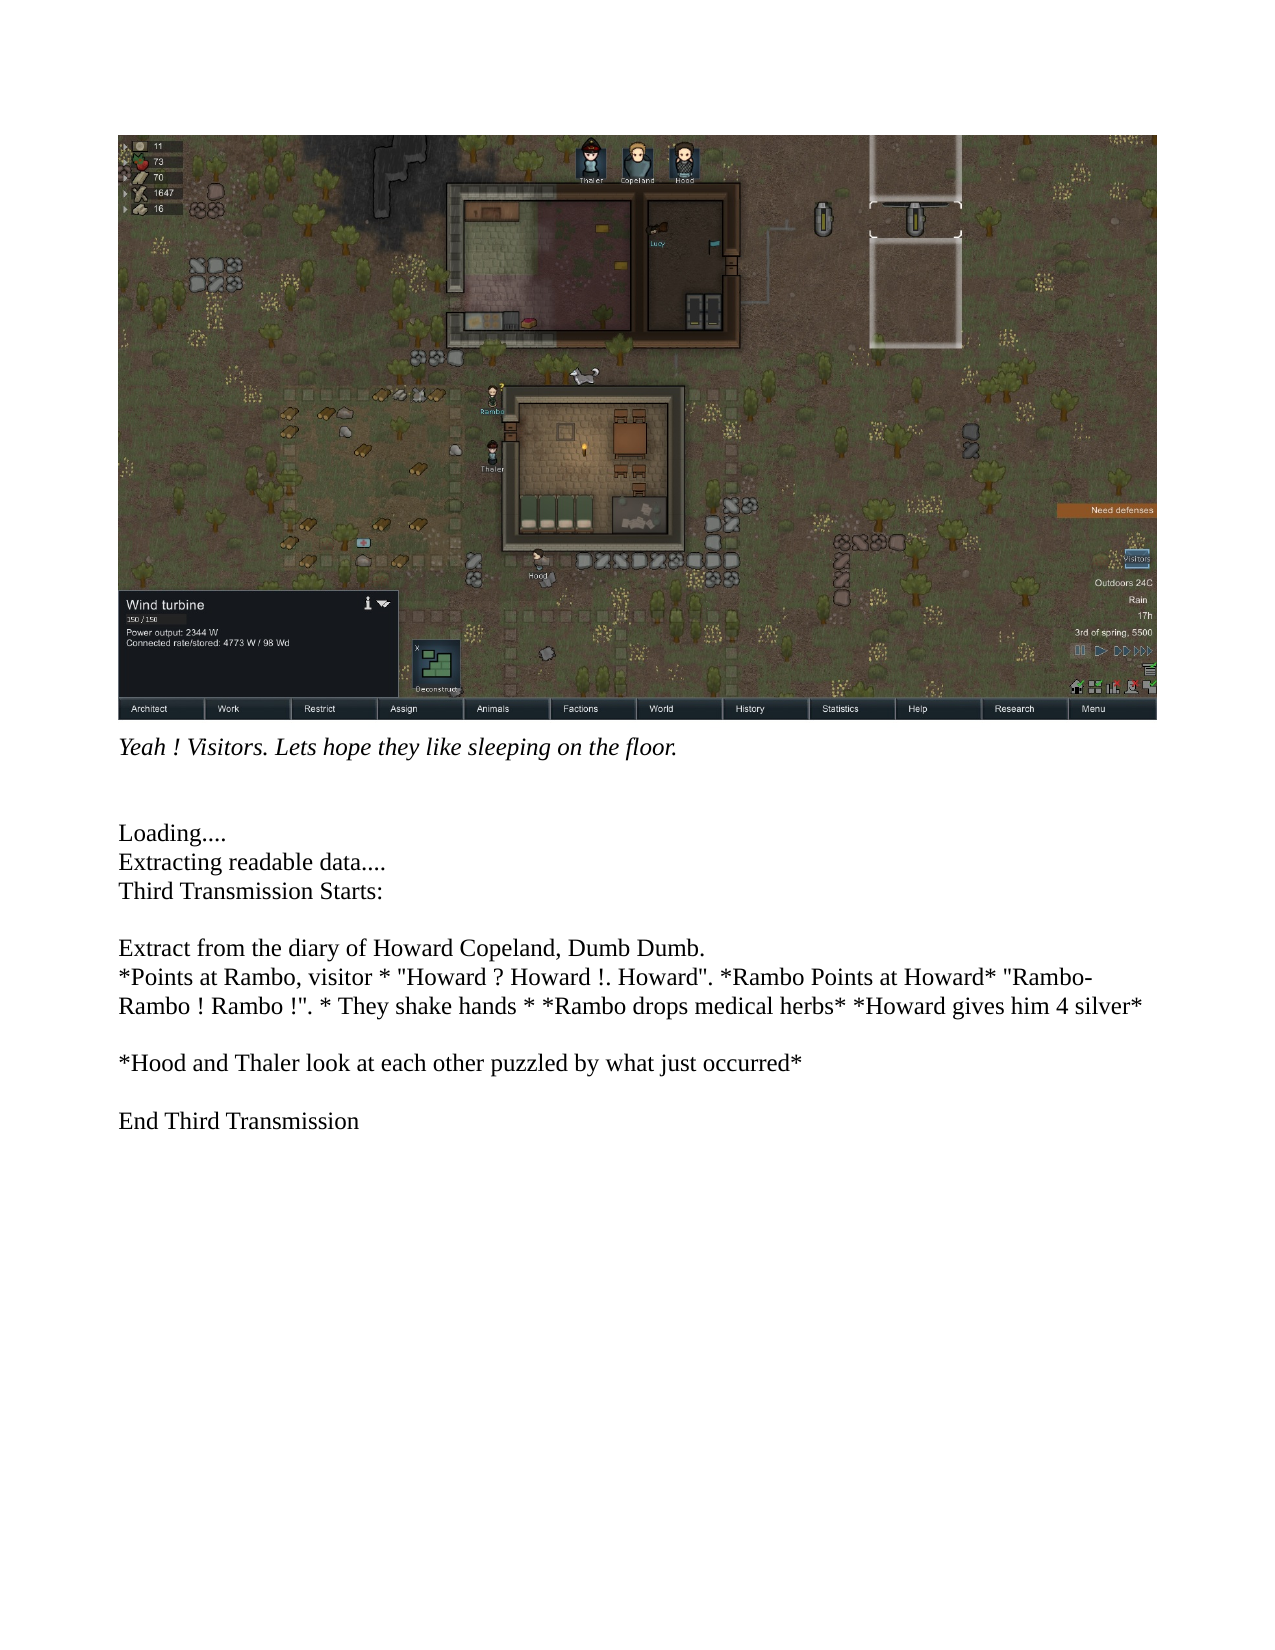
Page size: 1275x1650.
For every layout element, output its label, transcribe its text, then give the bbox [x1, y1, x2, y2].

text *Points at Rambo, visitor * ''Howard ? Howard !. Howard''. *Rambo Points at Howard* ''Rambo-Rambo ! Rambo !''. * They shake hands * *Rambo drops medical herbs* *Howard gives him 4 silver* [118, 962, 1157, 1020]
text Loading.... [118, 818, 1157, 847]
text *Hood and Thaler look at each other puzzled by what just occurred* [118, 1048, 1157, 1077]
text Extract from the diary of Howard Copeland, Dumb Dumb. [118, 933, 1157, 962]
text [118, 118, 1157, 135]
text Third Transmission Starts: [118, 876, 1157, 905]
picture [118, 135, 1157, 733]
text Yeah ! Visitors. Lets hope they like sleeping on the floor. [118, 733, 1157, 761]
text Extracting readable data.... [118, 847, 1157, 876]
text End Third Transmission [118, 1106, 1157, 1135]
